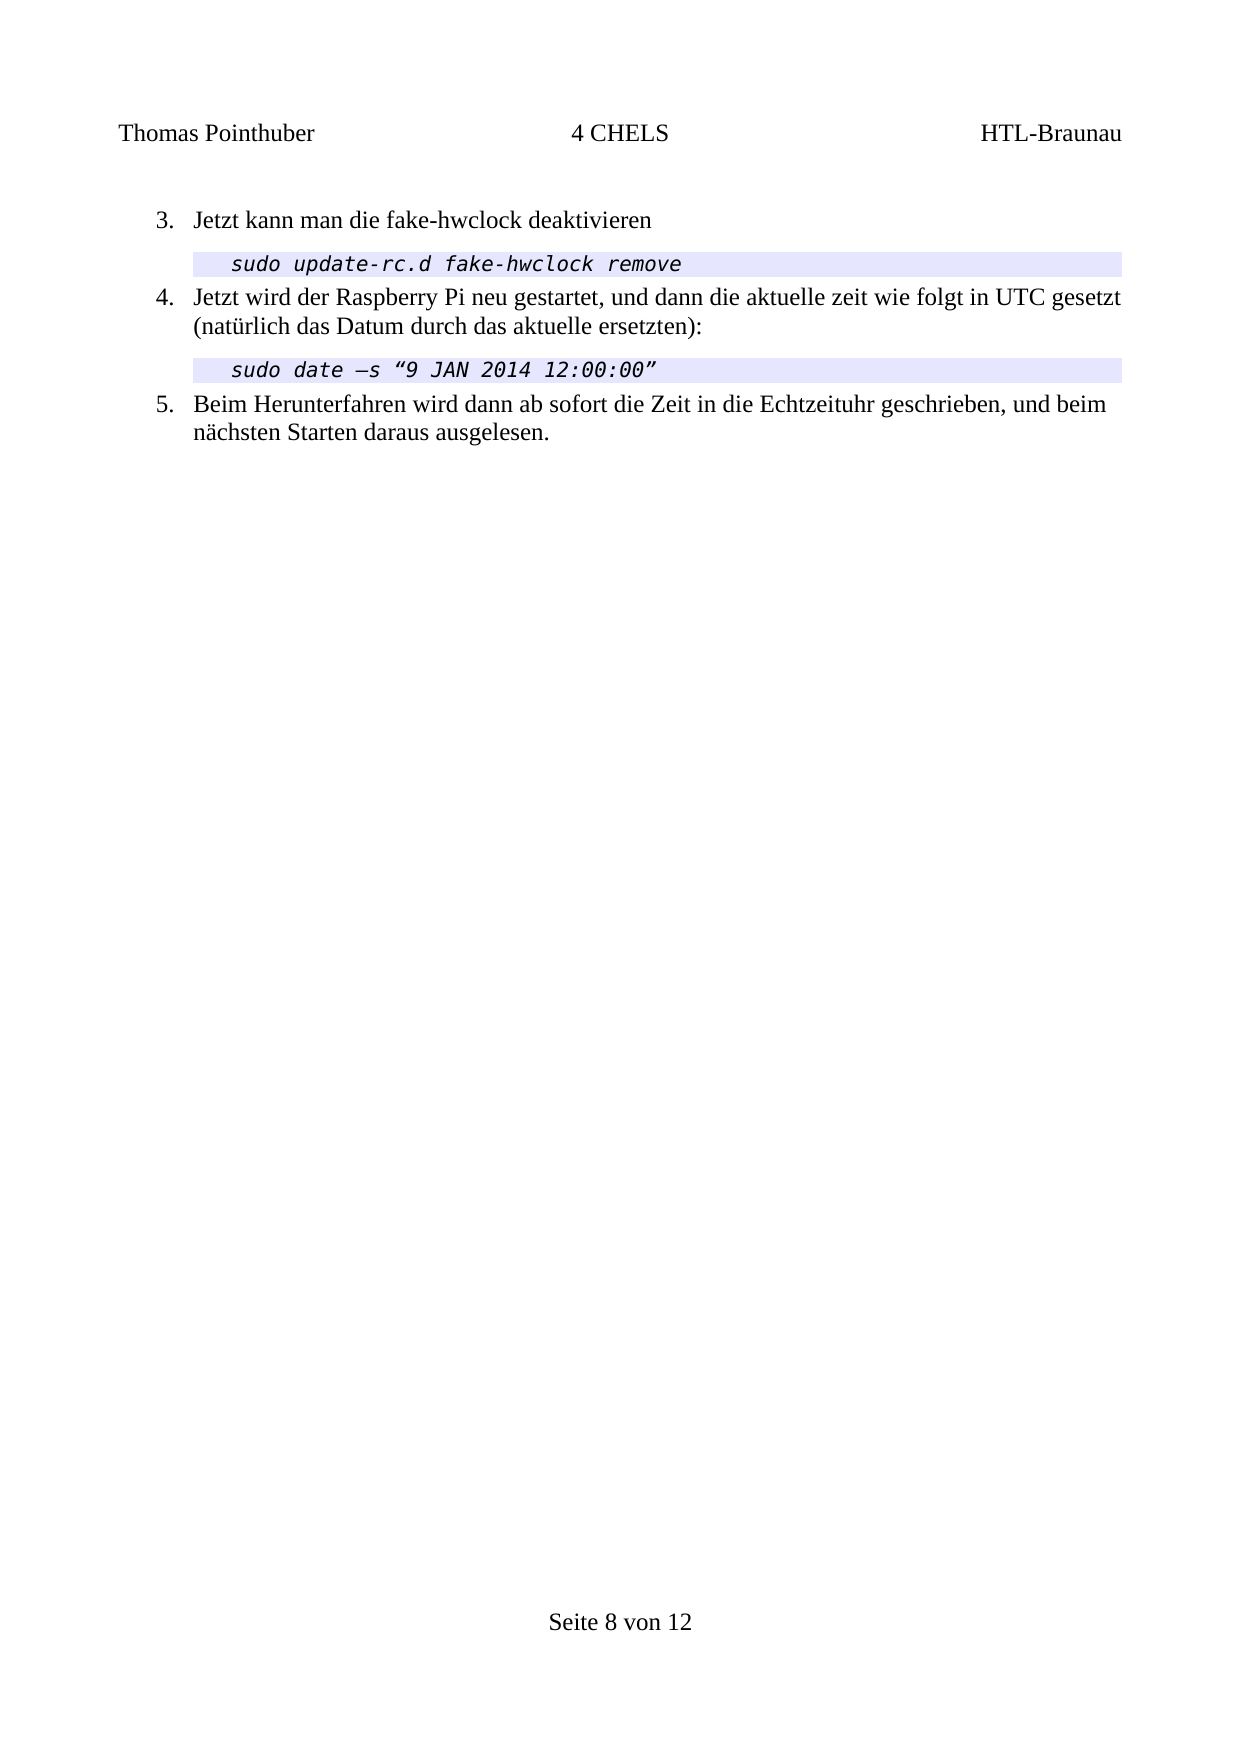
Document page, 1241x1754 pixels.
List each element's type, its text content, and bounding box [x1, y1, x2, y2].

list Jetzt kann man die fake-hwclock deaktivieren [156, 205, 1122, 234]
list sudo date –s “9 JAN 2014 12:00:00” [193, 358, 1122, 383]
list Jetzt wird der Raspberry Pi neu gestartet, und dann die aktuelle zeit wie folgt in UTC gesetzt (natürlich das Datum durch das aktuelle ersetzten): [156, 282, 1122, 340]
list sudo update-rc.d fake-hwclock remove [193, 252, 1122, 277]
list Beim Herunterfahren wird dann ab sofort die Zeit in die Echtzeituhr geschrieben, und beim nächsten Starten daraus ausgelesen. [156, 389, 1122, 446]
